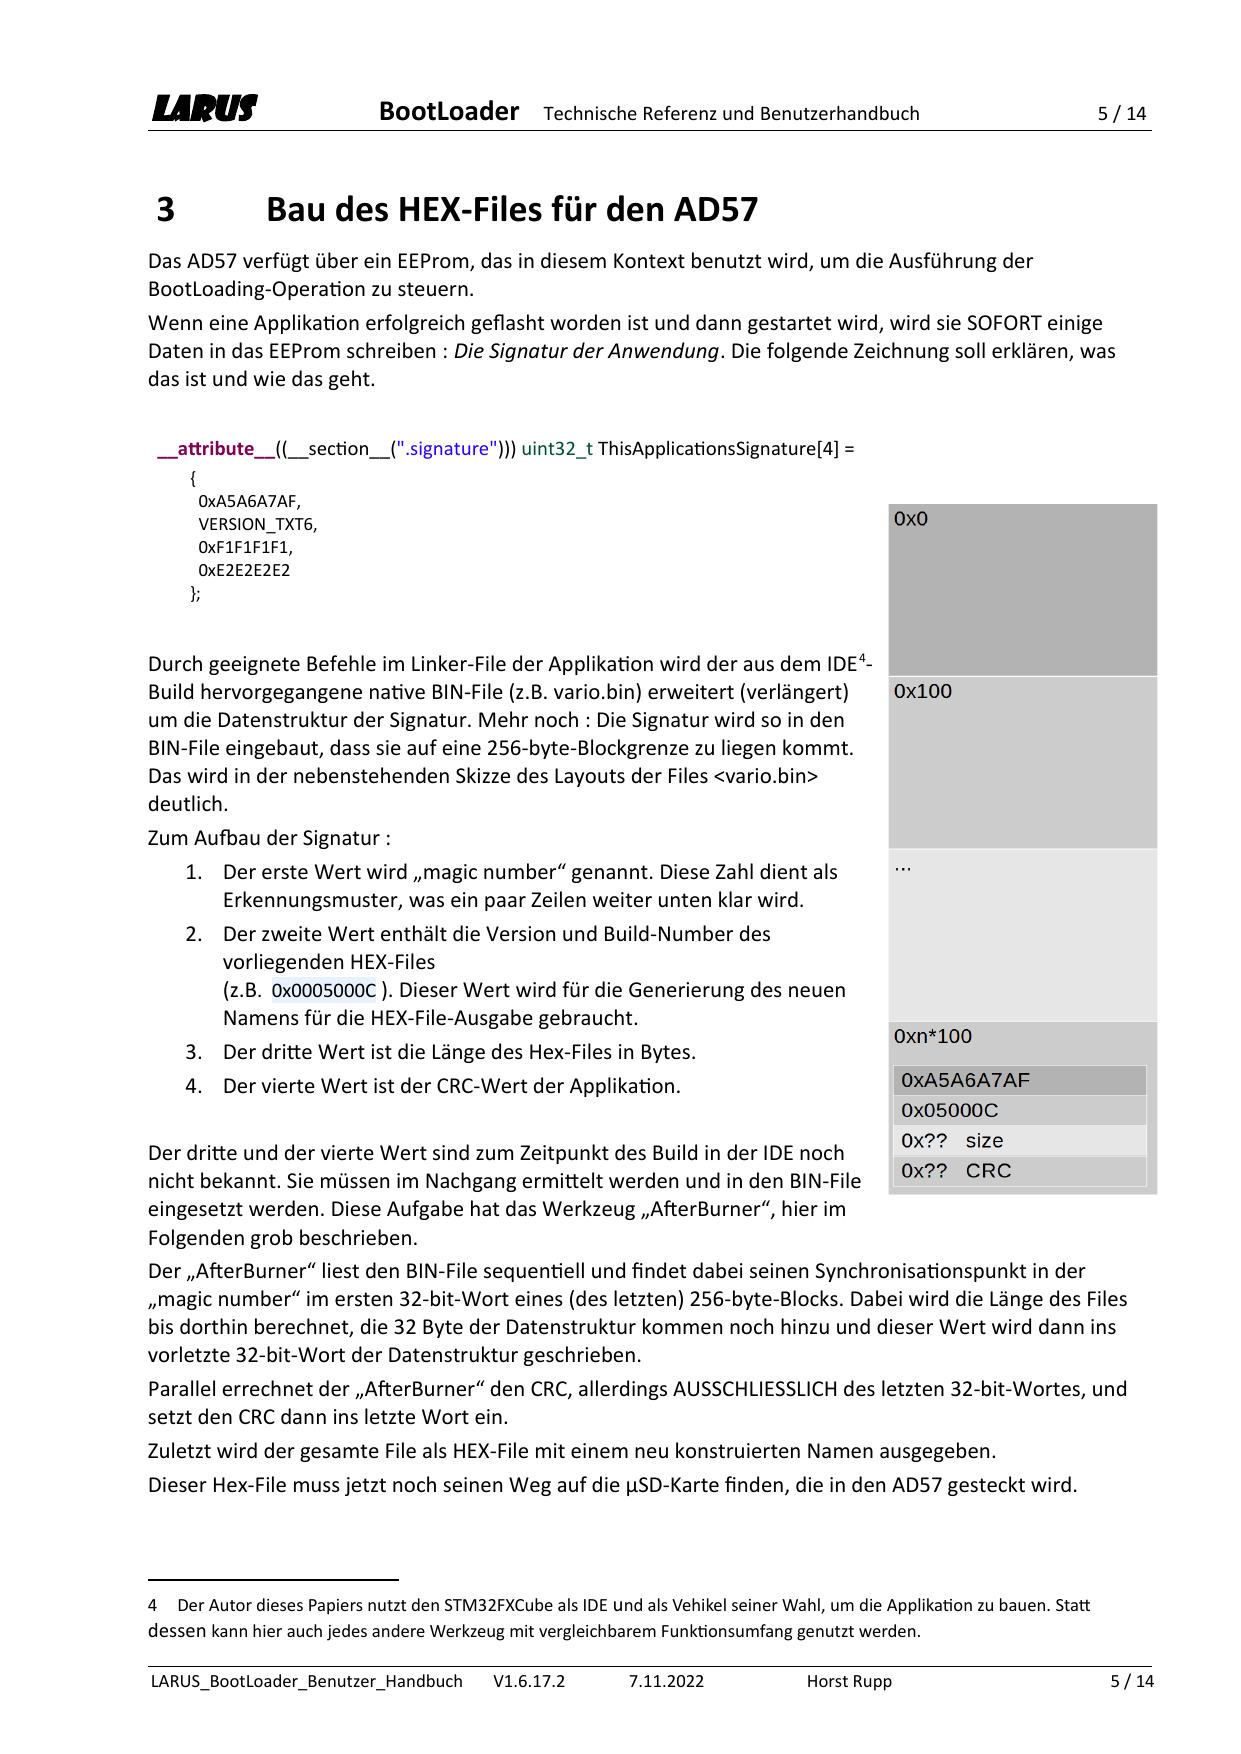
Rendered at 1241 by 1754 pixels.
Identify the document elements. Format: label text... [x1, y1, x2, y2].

text 0xE2E2E2E2 [148, 558, 877, 581]
text Zum Aufbau der Signatur : [148, 823, 877, 851]
text Das AD57 verfügt über ein EEProm, das in diesem Kontext benutzt wird, um die Ausführung der BootLoading-Operation zu steuern. [148, 247, 1152, 303]
text Wenn eine Applikation erfolgreich geflasht worden ist und dann gestartet wird, wird sie SOFORT einige Daten in das EEProm schreiben : Die Signatur der Anwendung. Die folgende Zeichnung soll erklären, was das ist und wie das geht. [148, 308, 1152, 392]
picture [888, 504, 1159, 1202]
list Der zweite Wert enthält die Version und Build-Number des vorliegenden HEX-Files (z.B. 0x0005000C ). Dieser Wert wird für die Generierung des neuen Namens für die HEX-File-Ausgabe gebraucht. [185, 919, 877, 1031]
list Der dritte Wert ist die Länge des Hex-Files in Bytes. [185, 1037, 877, 1065]
text }; [148, 581, 877, 604]
text 0xA5A6A7AF, [148, 489, 1171, 1213]
text Dieser Hex-File muss jetzt noch seinen Weg auf die µSD-Karte finden, die in den AD57 gesteckt wird. [148, 1470, 1152, 1526]
list Der vierte Wert ist der CRC-Wert der Applikation. [185, 1071, 877, 1099]
subtitle Bau des HEX-Files für den AD57 [148, 185, 1128, 231]
text VERSION_TXT6, [148, 512, 877, 535]
text Der Autor dieses Papiers nutzt den STM32FXCube als IDE und als Vehikel seiner Wahl, um die Applikation zu bauen. Statt dessen kann hier auch jedes andere Werkzeug mit vergleichbarem Funktionsumfang genutzt werden. [148, 1592, 1152, 1660]
text Zuletzt wird der gesamte File als HEX-File mit einem neu konstruierten Namen ausgegeben. [148, 1436, 1152, 1464]
text Parallel errechnet der „AfterBurner“ den CRC, allerdings AUSSCHLIESSLICH des letzten 32-bit-Wortes, und setzt den CRC dann ins letzte Wort ein. [148, 1374, 1152, 1430]
text Der „AfterBurner“ liest den BIN-File sequentiell und findet dabei seinen Synchronisationspunkt in der „magic number“ im ersten 32-bit-Wort eines (des letzten) 256-byte-Blocks. Dabei wird die Länge des Files bis dorthin berechnet, die 32 Byte der Datenstruktur kommen noch hinzu und dieser Wert wird dann ins vorletzte 32-bit-Wort der Datenstruktur geschrieben. [148, 1256, 1152, 1368]
list Der erste Wert wird „magic number“ genannt. Diese Zahl dient als Erkennungsmuster, was ein paar Zeilen weiter unten klar wird. [185, 857, 877, 913]
text __attribute__((__section__(".signature"))) uint32_t ThisApplicationsSignature[4] = [148, 435, 1152, 461]
text Der dritte und der vierte Wert sind zum Zeitpunkt des Build in der IDE noch nicht bekannt. Sie müssen im Nachgang ermittelt werden und in den BIN-File eingesetzt werden. Diese Aufgabe hat das Werkzeug „AfterBurner“, hier im Folgenden grob beschrieben. [148, 1138, 1152, 1251]
text 0xF1F1F1F1, [148, 535, 877, 558]
text Durch geeignete Befehle im Linker-File der Applikation wird der aus dem IDE-Build hervorgegangene native BIN-File (z.B. vario.bin) erweitert (verlängert) um die Datenstruktur der Signatur. Mehr noch : Die Signatur wird so in den BIN-File eingebaut, dass sie auf eine 256-byte-Blockgrenze zu liegen kommt. Das wird in der nebenstehenden Skizze des Layouts der Files <vario.bin> deutlich. [148, 649, 877, 817]
text { [148, 467, 1152, 489]
